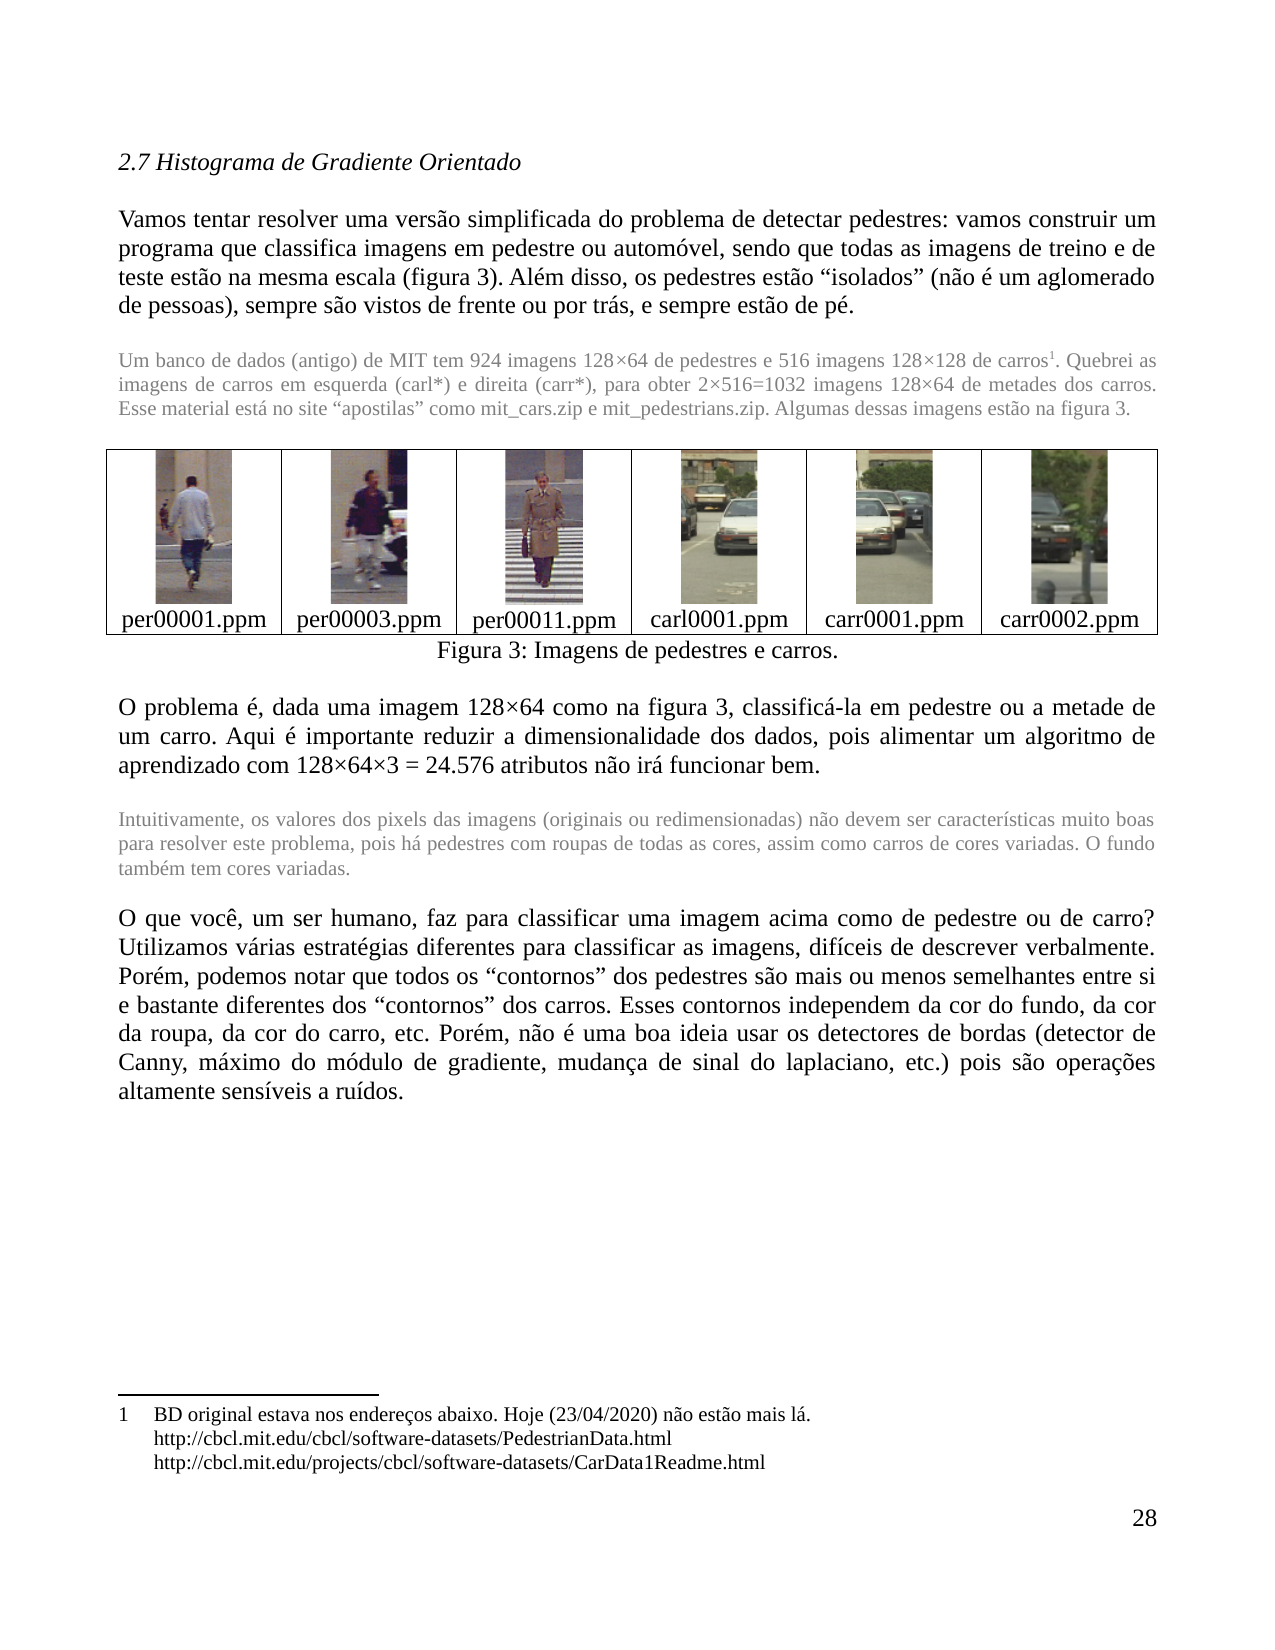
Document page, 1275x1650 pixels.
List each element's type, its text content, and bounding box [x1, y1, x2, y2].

text 2.7 Histograma de Gradiente Orientado [118, 147, 1157, 176]
text Intuitivamente, os valores dos pixels das imagens (originais ou redimensionadas) não devem ser características muito boas para resolver este problema, pois há pedestres com roupas de todas as cores, assim como carros de cores variadas. O fundo também tem cores variadas. [118, 807, 1157, 879]
text BD original estava nos endereços abaixo. Hoje (23/04/2020) não estão mais lá. [118, 1401, 1157, 1426]
table_header per00001.ppm [107, 450, 281, 634]
table_header carl0001.ppm [632, 450, 806, 634]
table_header carr0001.ppm [807, 450, 981, 634]
text Figura 3: Imagens de pedestres e carros. [118, 635, 1157, 663]
text O que você, um ser humano, faz para classificar uma imagem acima como de pedestre ou de carro? Utilizamos várias estratégias diferentes para classificar as imagens, difíceis de descrever verbalmente. Porém, podemos notar que todos os “contornos” dos pedestres são mais ou menos semelhantes entre si e bastante diferentes dos “contornos” dos carros. Esses contornos independem da cor do fundo, da cor da roupa, da cor do carro, etc. Porém, não é uma boa ideia usar os detectores de bordas (detector de Canny, máximo do módulo de gradiente, mudança de sinal do laplaciano, etc.) pois são operações altamente sensíveis a ruídos. [118, 903, 1157, 1105]
table_header per00003.ppm [282, 450, 456, 634]
table_header per00011.ppm [457, 450, 631, 634]
text O problema é, dada uma imagem 128×64 como na figura 3, classificá-la em pedestre ou a metade de um carro. Aqui é importante reduzir a dimensionalidade dos dados, pois alimentar um algoritmo de aprendizado com 128×64×3 = 24.576 atributos não irá funcionar bem. [118, 692, 1157, 778]
table_header carr0002.ppm [982, 450, 1157, 634]
text http://cbcl.mit.edu/projects/cbcl/software-datasets/CarData1Readme.html [118, 1449, 1157, 1474]
text http://cbcl.mit.edu/cbcl/software-datasets/PedestrianData.html [118, 1426, 1157, 1449]
text Um banco de dados (antigo) de MIT tem 924 imagens 128×64 de pedestres e 516 imagens 128×128 de carros. Quebrei as imagens de carros em esquerda (carl*) e direita (carr*), para obter 2×516=1032 imagens 128×64 de metades dos carros. Esse material está no site “apostilas” como mit_cars.zip e mit_pedestrians.zip. Algumas dessas imagens estão na figura 3. [118, 348, 1157, 420]
text Vamos tentar resolver uma versão simplificada do problema de detectar pedestres: vamos construir um programa que classifica imagens em pedestre ou automóvel, sendo que todas as imagens de treino e de teste estão na mesma escala (figura 3). Além disso, os pedestres estão “isolados” (não é um aglomerado de pessoas), sempre são vistos de frente ou por trás, e sempre estão de pé. [118, 204, 1157, 319]
